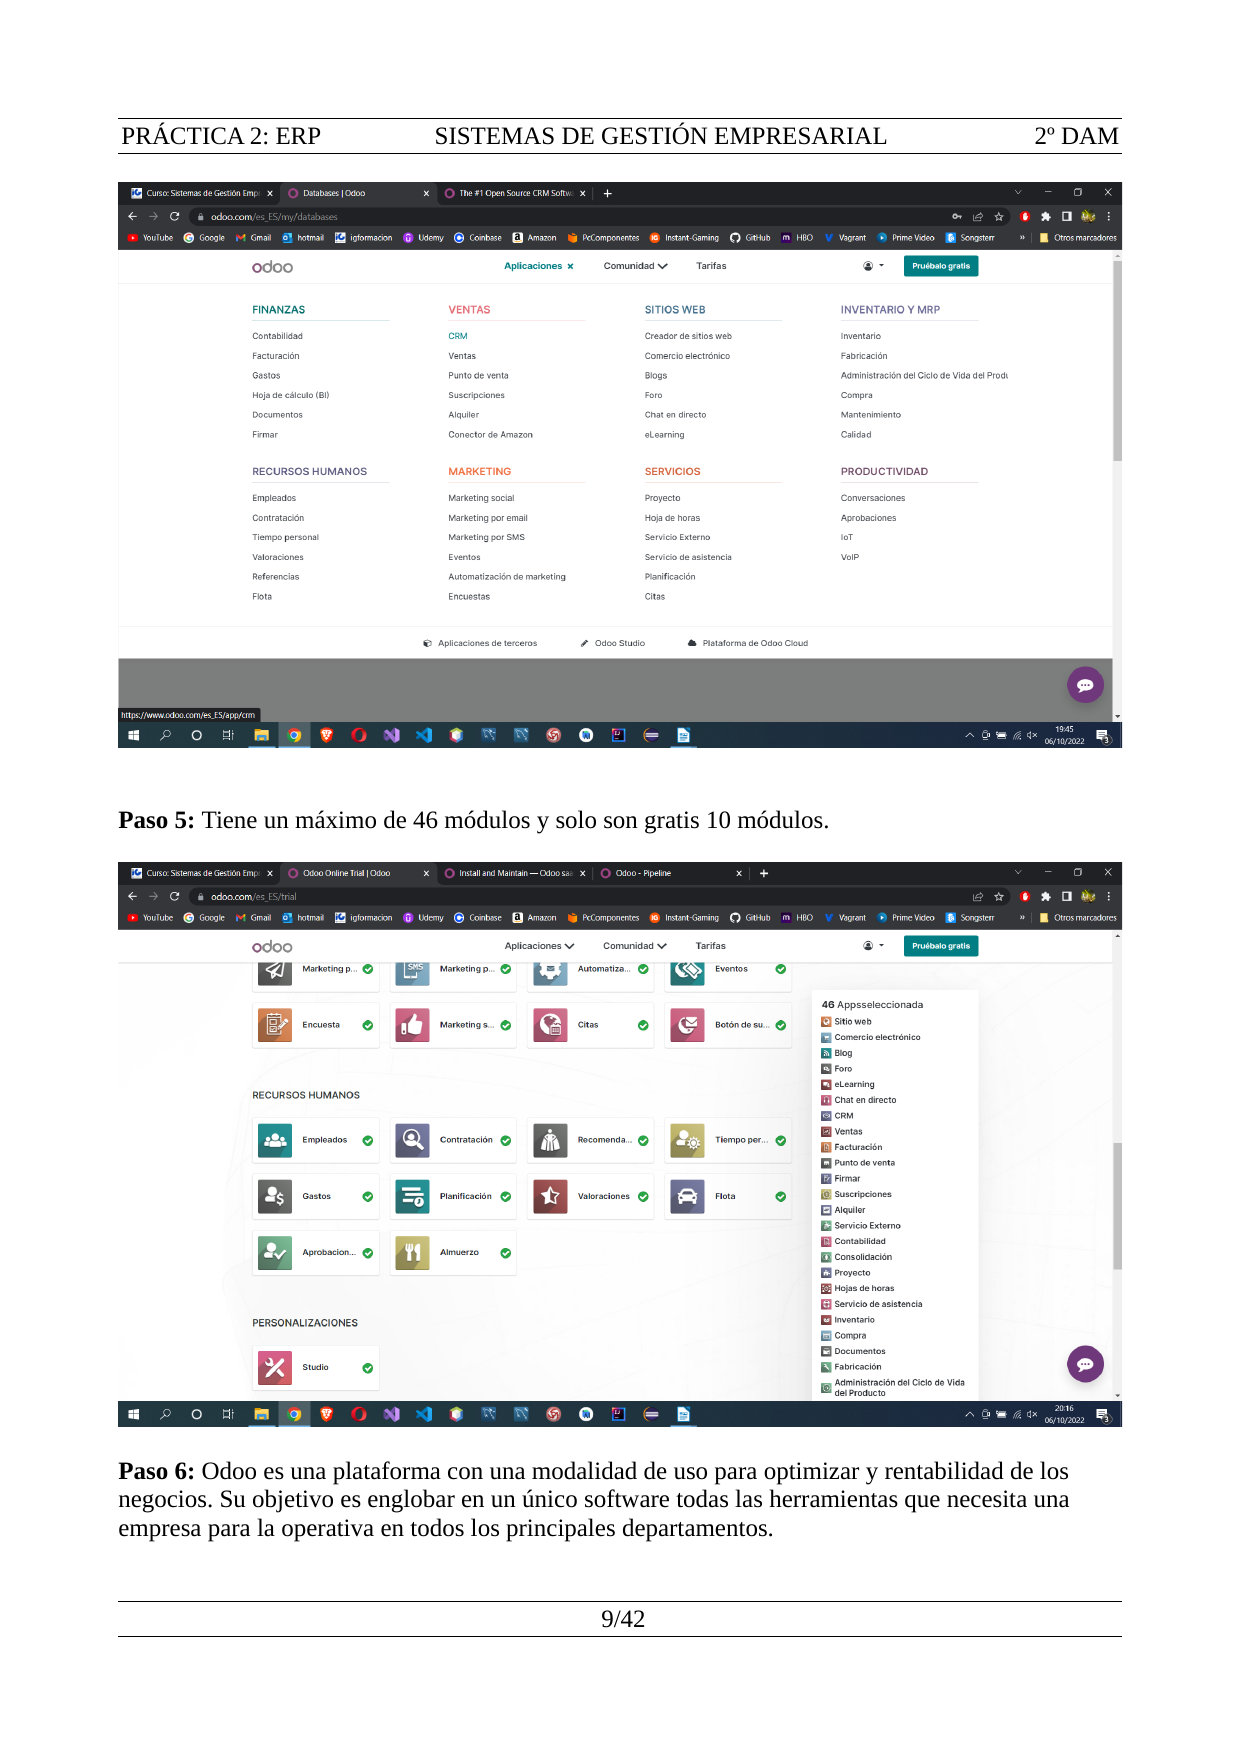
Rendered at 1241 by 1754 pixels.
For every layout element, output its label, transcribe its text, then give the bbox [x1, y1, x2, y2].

text Paso 6: Odoo es una plataforma con una modalidad de uso para optimizar y rentabilidad de los negocios. Su objetivo es englobar en un único software todas las herramientas que necesita una empresa para la operativa en todos los principales departamentos. [118, 1456, 1122, 1542]
picture [118, 182, 1123, 748]
text Paso 5: Tiene un máximo de 46 módulos y solo son gratis 10 módulos. [118, 805, 1122, 833]
picture [118, 862, 1123, 1427]
